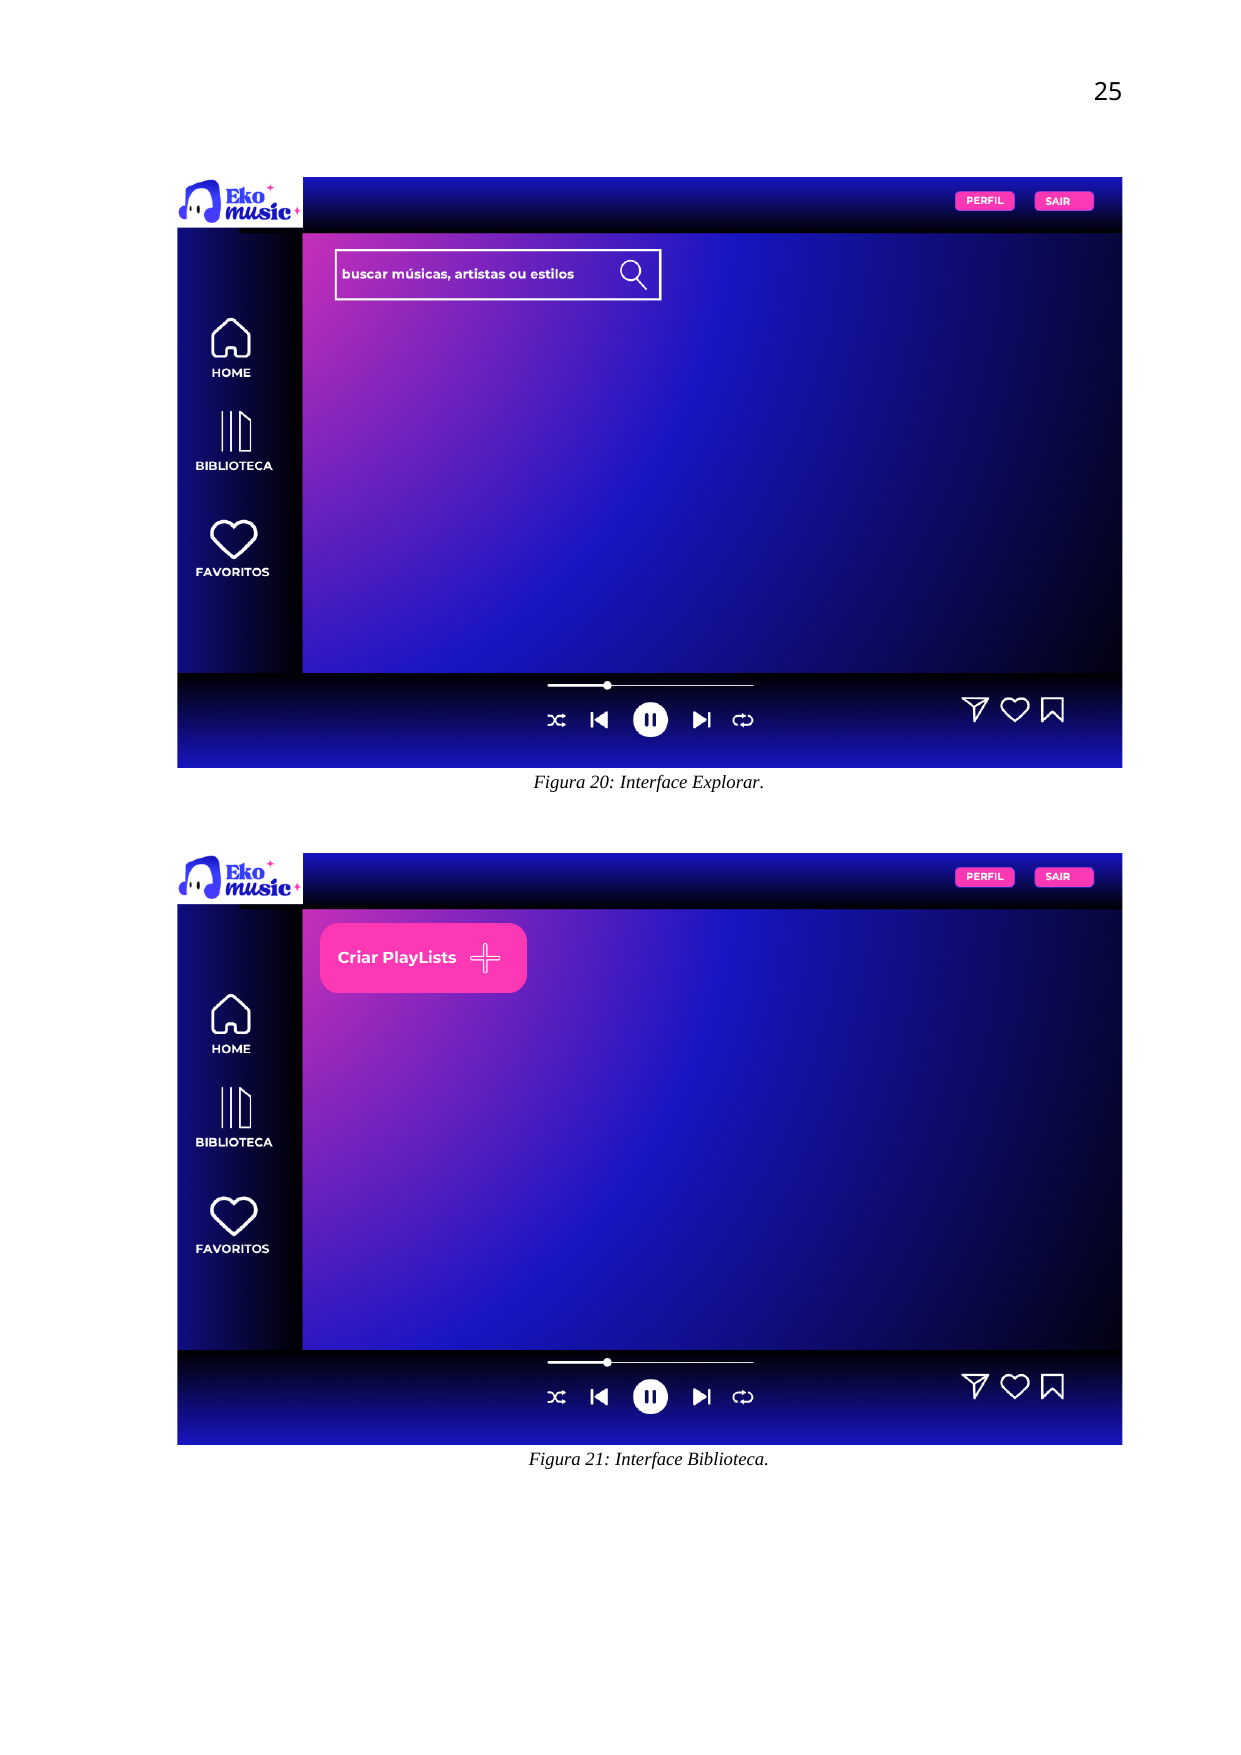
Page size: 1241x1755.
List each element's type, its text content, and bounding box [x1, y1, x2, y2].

text Figura 21: Interface Biblioteca. [177, 1445, 1122, 1469]
text Figura 20: Interface Explorar. [177, 768, 1122, 793]
